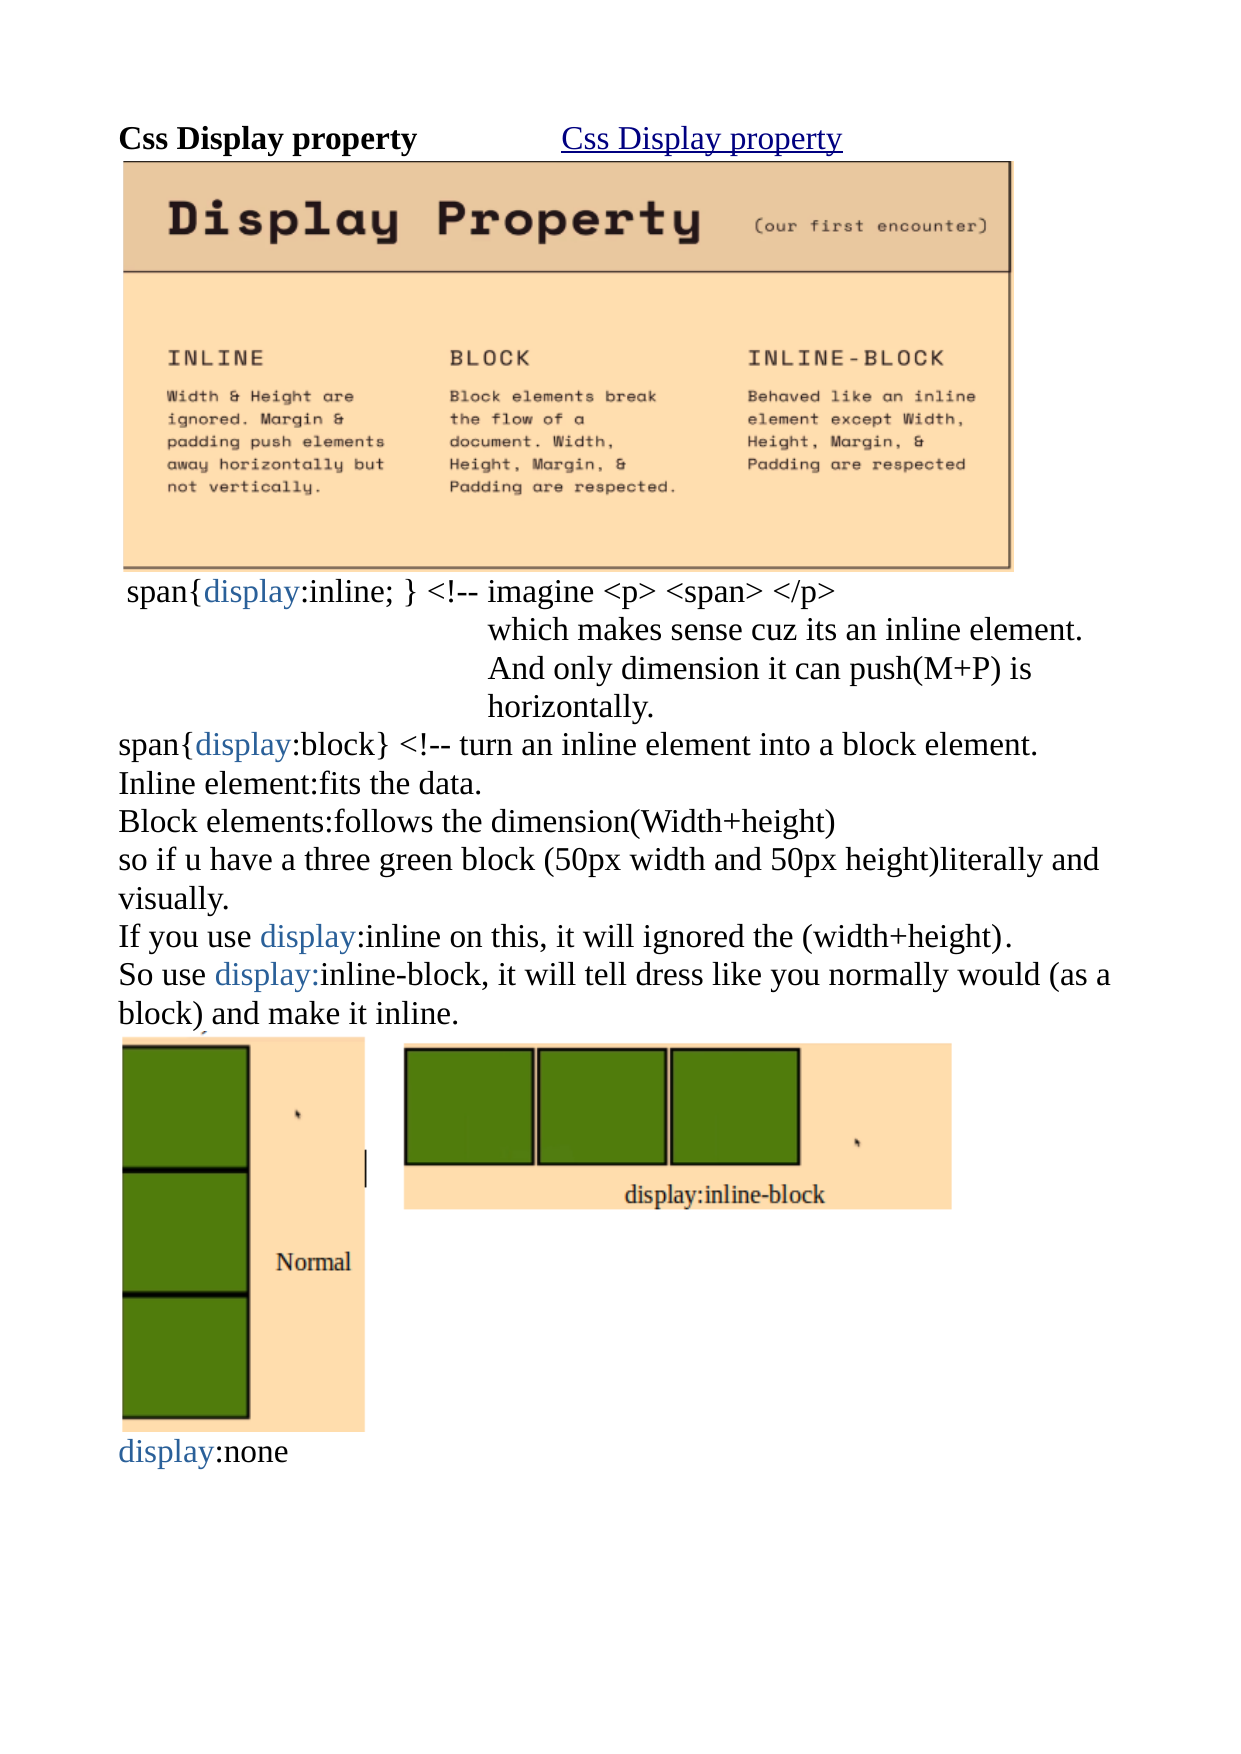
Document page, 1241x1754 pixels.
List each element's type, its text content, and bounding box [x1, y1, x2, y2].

text Inline element:fits the data. [118, 763, 1122, 801]
text which makes sense cuz its an inline element. [118, 610, 1122, 648]
text so if u have a three green block (50px width and 50px height)literally and visually. [118, 840, 1122, 916]
text horizontally. [118, 686, 1122, 725]
text span{display:block} <!-- turn an inline element into a block element. [118, 725, 1122, 763]
text display:none [118, 1031, 1122, 1470]
picture [123, 161, 1014, 572]
text Css Display property Css Display property [118, 118, 1122, 156]
text And only dimension it can push(M+P) is [118, 648, 1122, 686]
picture [121, 1031, 1013, 1432]
text span{display:inline; } <!-- imagine <p> <span> </p> [118, 156, 1122, 610]
text So use display:inline-block, it will tell dress like you normally would (as a block) and make it inline. [118, 955, 1122, 1031]
text If you use display:inline on this, it will ignored the (width+height) . [118, 916, 1122, 955]
text Block elements:follows the dimension(Width+height) [118, 801, 1122, 840]
